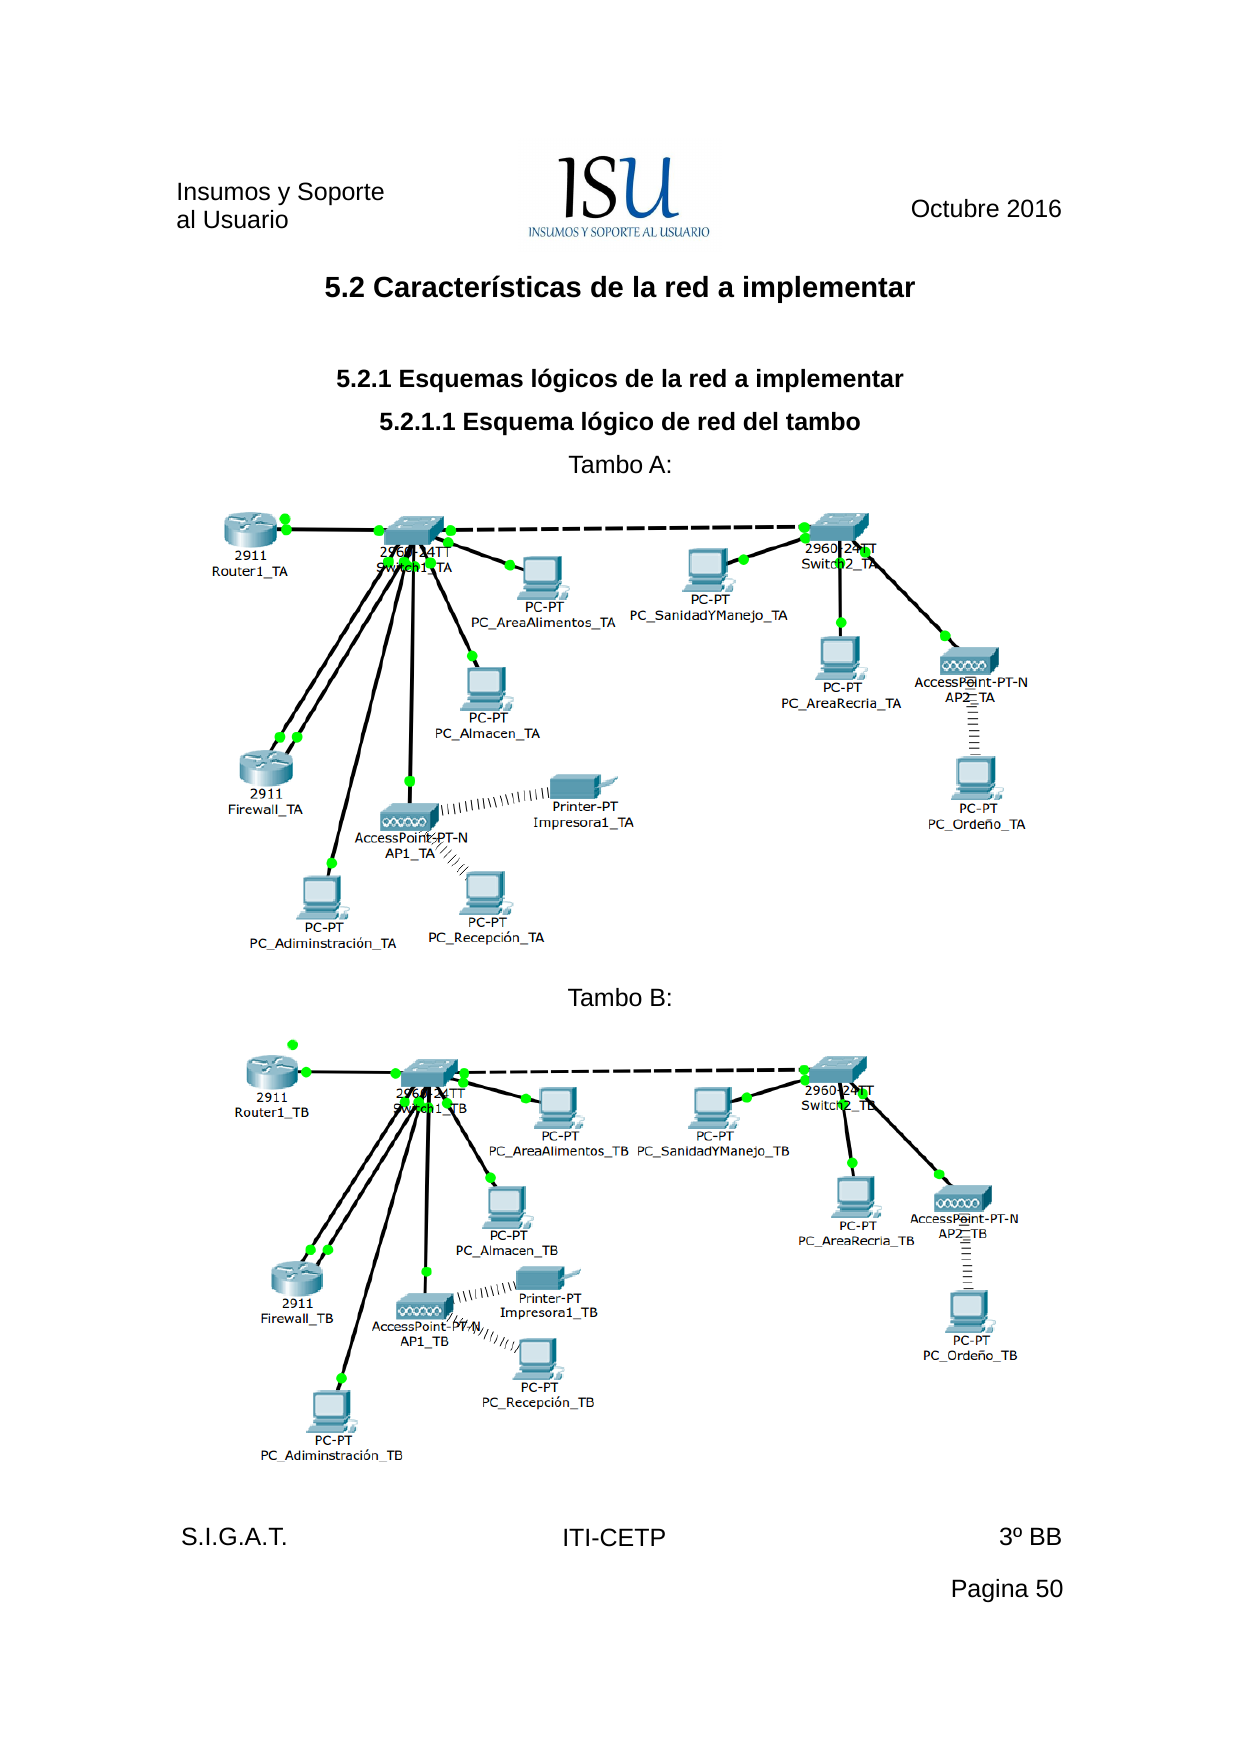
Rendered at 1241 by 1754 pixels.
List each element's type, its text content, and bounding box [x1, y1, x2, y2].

text 5.2.1.1 Esquema lógico de red del tambo [177, 407, 1063, 436]
text 5.2 Características de la red a implementar [177, 270, 1063, 304]
text Tambo B: [177, 493, 1063, 1012]
picture [192, 1026, 1048, 1483]
text 5.2.1 Esquemas lógicos de la red a implementar [177, 364, 1063, 392]
text Tambo A: [177, 450, 1063, 479]
picture [197, 493, 1043, 969]
picture [517, 138, 723, 252]
